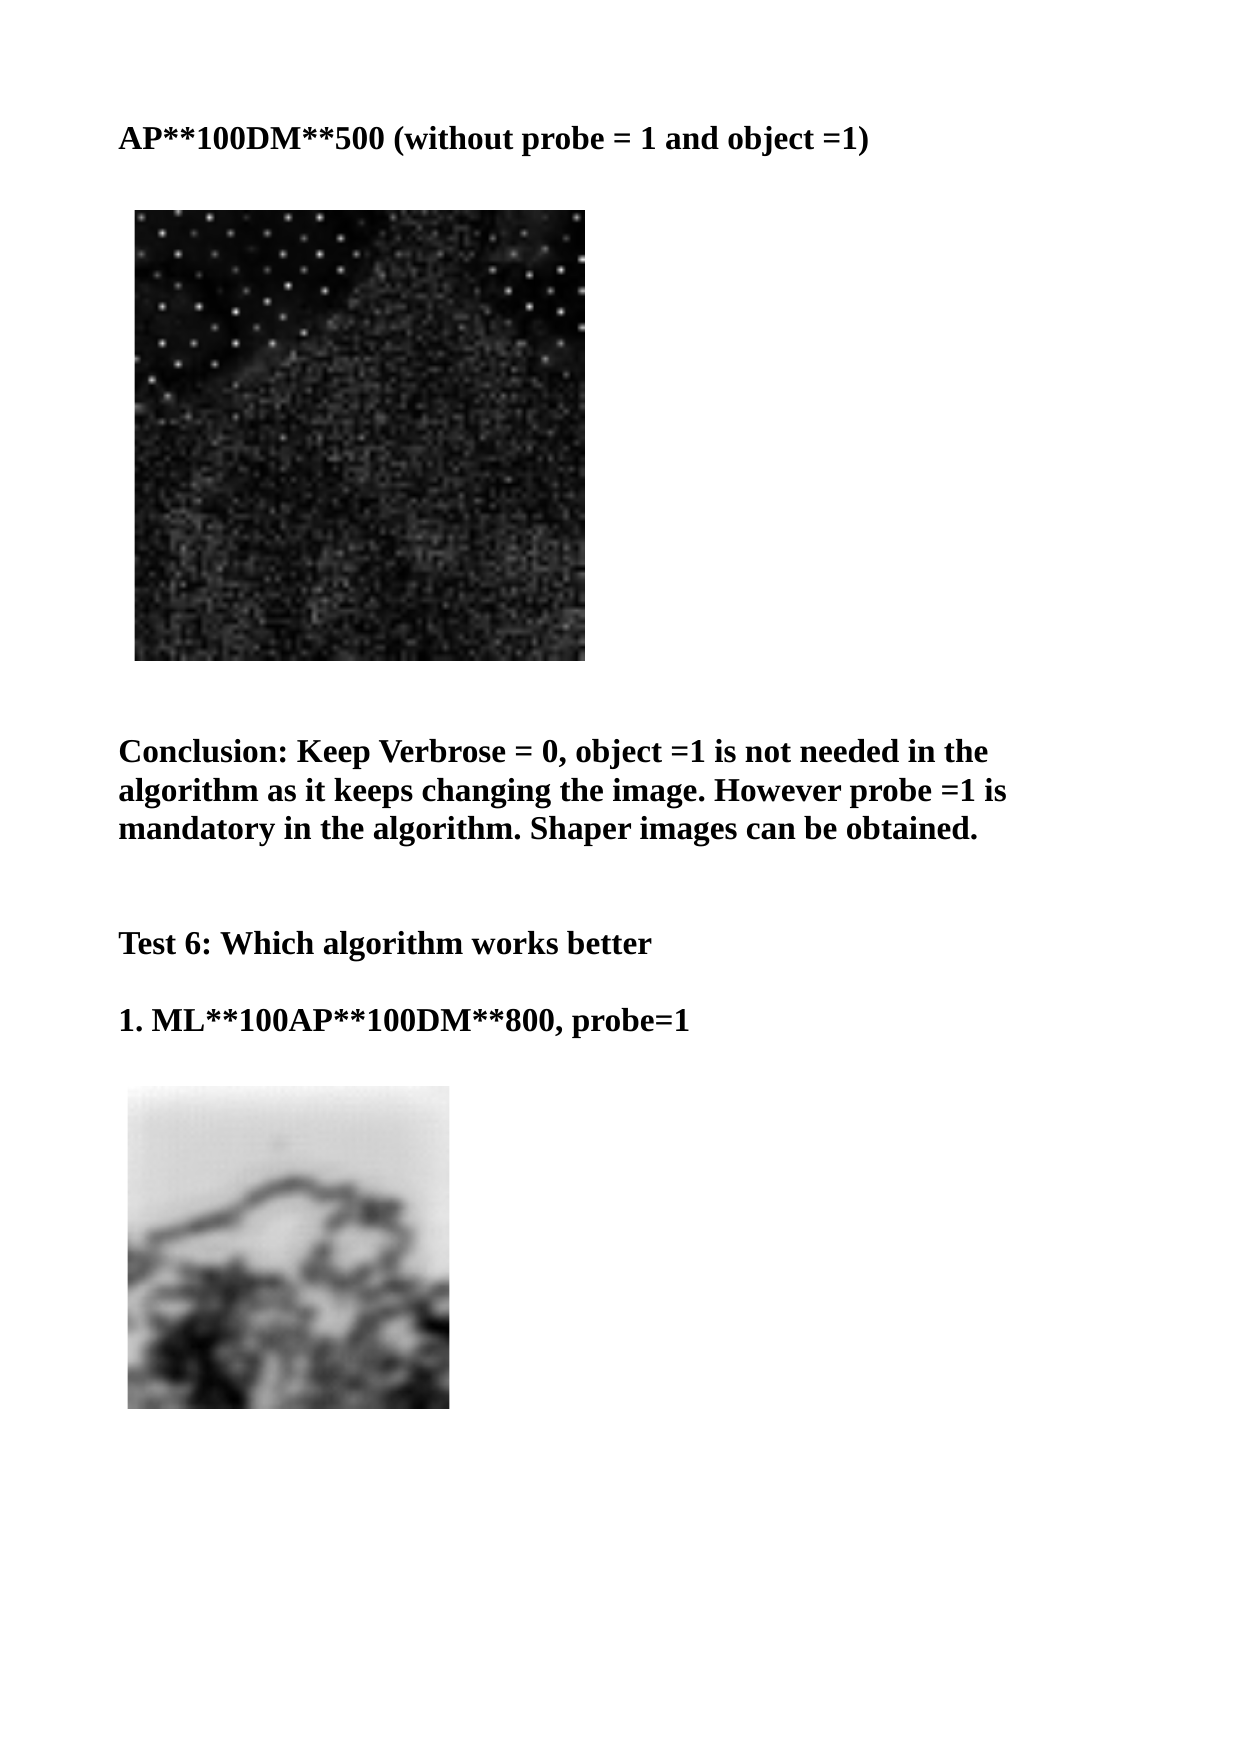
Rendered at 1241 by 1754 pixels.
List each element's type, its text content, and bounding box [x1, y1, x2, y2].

text Conclusion: Keep Verbrose = 0, object =1 is not needed in the algorithm as it keeps changing the image. However probe =1 is mandatory in the algorithm. Shaper images can be obtained. [118, 731, 1122, 846]
text Test 6: Which algorithm works better [118, 923, 1122, 961]
text AP**100DM**500 (without probe = 1 and object =1) [118, 118, 1122, 156]
text 1. ML**100AP**100DM**800, probe=1 [118, 1000, 1122, 1038]
picture [127, 1086, 450, 1409]
picture [134, 210, 585, 661]
